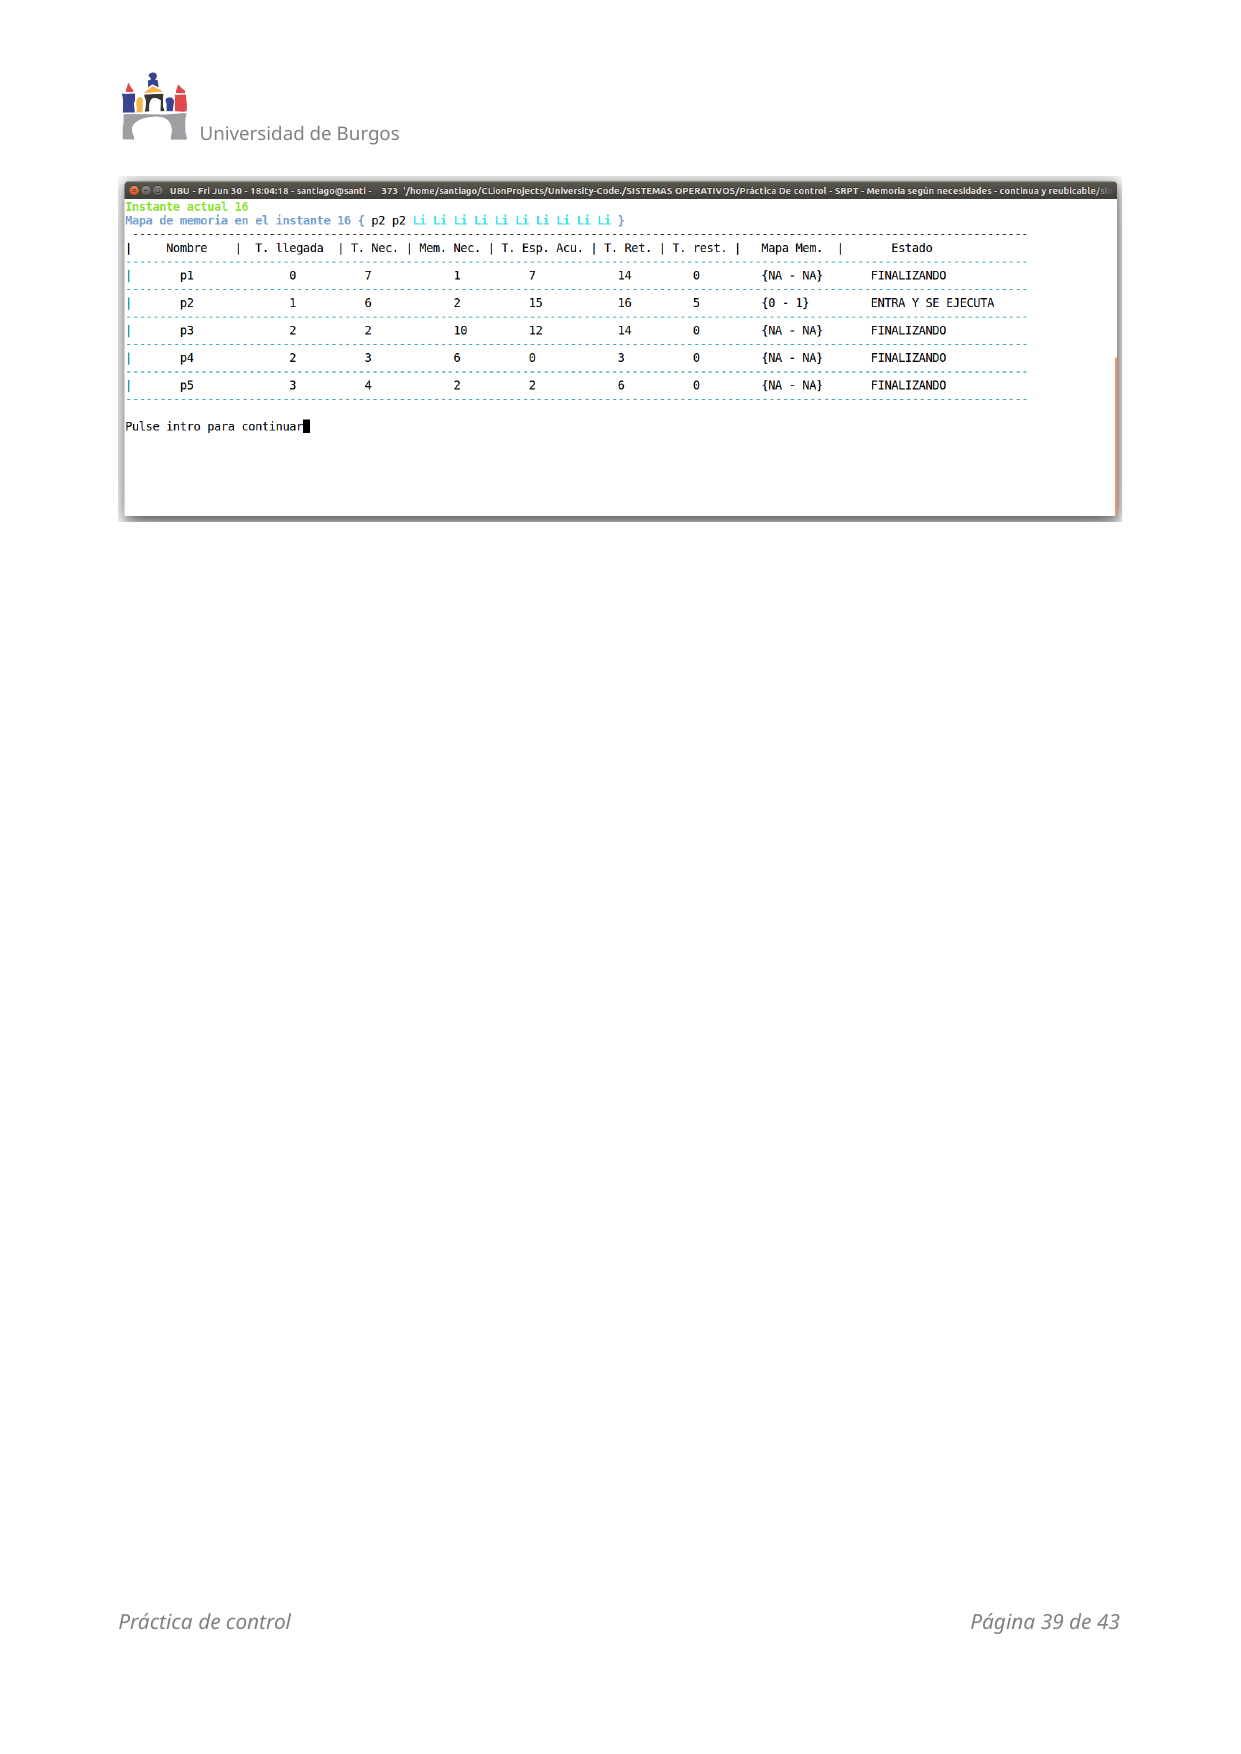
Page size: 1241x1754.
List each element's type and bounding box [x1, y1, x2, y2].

picture [118, 176, 1123, 522]
picture [117, 72, 189, 142]
